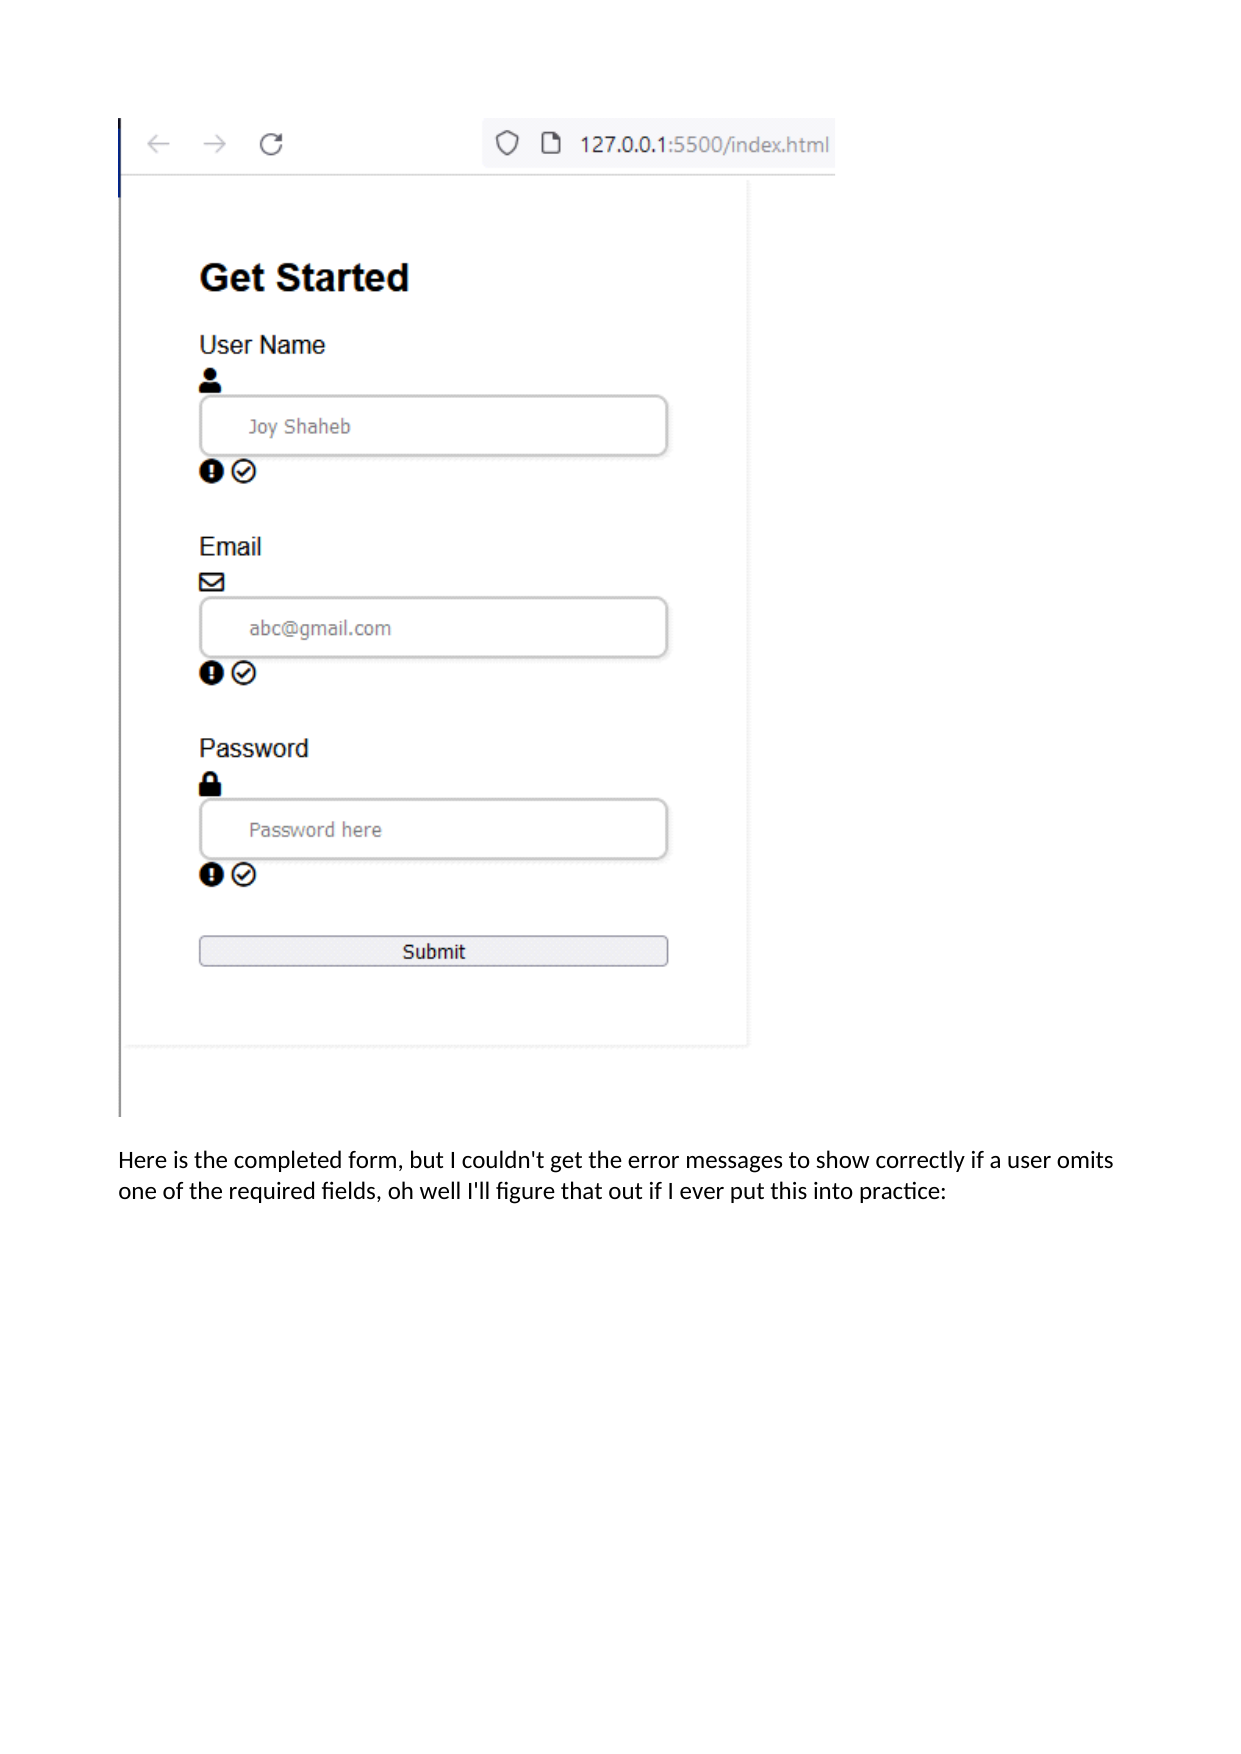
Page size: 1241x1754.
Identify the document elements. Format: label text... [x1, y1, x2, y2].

text Here is the completed form, but I couldn't get the error messages to show correctly if a user omits one of the required fields, oh well I'll figure that out if I ever put this into practice: [118, 1144, 1122, 1206]
